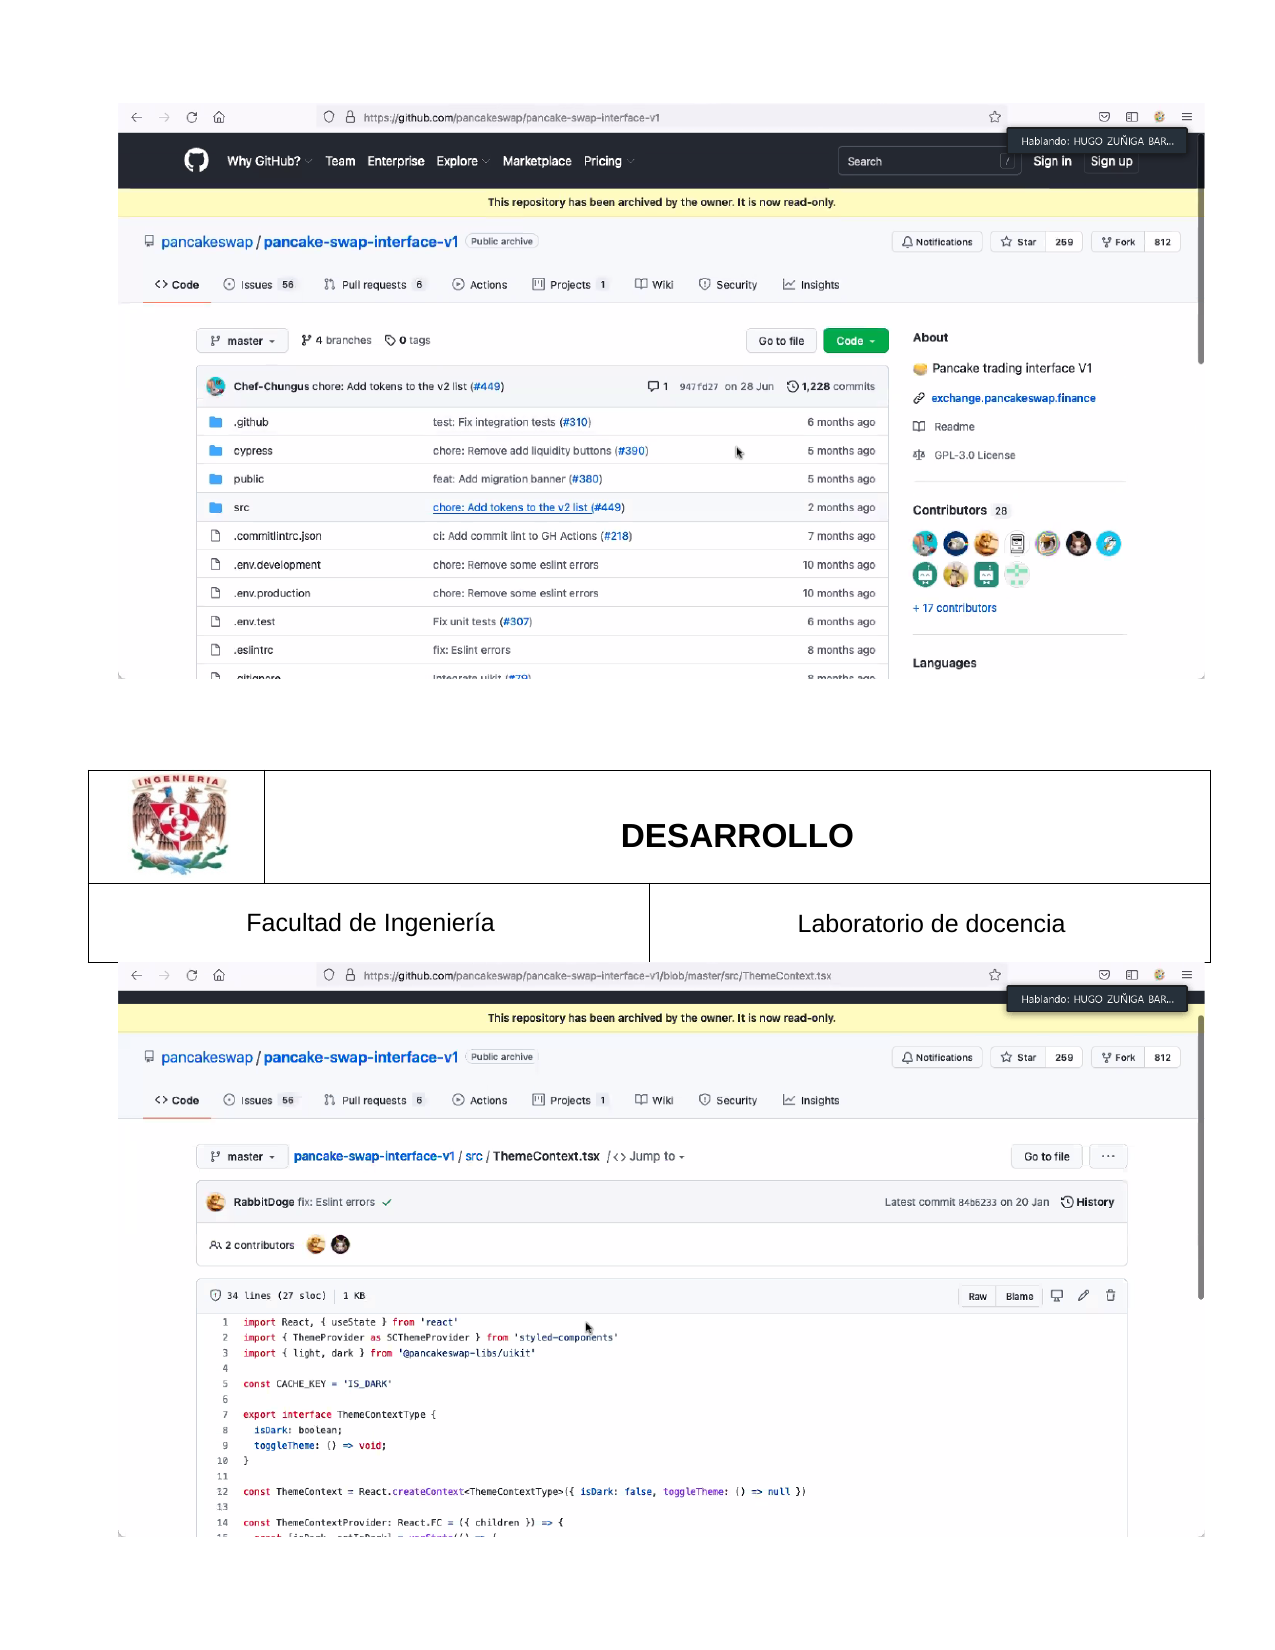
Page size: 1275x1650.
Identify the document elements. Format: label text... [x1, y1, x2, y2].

table_header DESARROLLO [1162, 771, 1210, 882]
table_cell Facultad de Ingeniería [89, 884, 152, 962]
table_cell Facultad de Ingeniería [473, 884, 618, 962]
table_header DESARROLLO [834, 828, 848, 844]
table_header DESARROLLO [284, 771, 421, 882]
table_cell Laboratorio de docencia [772, 884, 832, 919]
table_header DESARROLLO [426, 825, 447, 880]
table_header DESARROLLO [524, 773, 533, 799]
table_header DESARROLLO [871, 825, 888, 872]
table_header DESARROLLO [1050, 771, 1098, 882]
table_cell Laboratorio de docencia [768, 923, 819, 962]
table_header [254, 795, 264, 882]
table_header DESARROLLO [640, 771, 682, 807]
table_header DESARROLLO [700, 837, 739, 882]
table_cell Laboratorio de docencia [650, 884, 799, 962]
table_header DESARROLLO [447, 771, 490, 882]
table_cell Laboratorio de docencia [1140, 884, 1210, 962]
table_cell Laboratorio de docencia [821, 884, 849, 927]
table_header DESARROLLO [751, 771, 785, 825]
table_header DESARROLLO [909, 771, 918, 795]
table_header DESARROLLO [610, 825, 712, 872]
table_header DESARROLLO [670, 771, 715, 842]
table_header DESARROLLO [845, 771, 875, 882]
table_cell Facultad de Ingeniería [220, 884, 477, 962]
table_cell Facultad de Ingeniería [533, 910, 648, 962]
table_header DESARROLLO [905, 771, 1050, 882]
table_cell Laboratorio de docencia [721, 884, 764, 906]
table_header [89, 771, 139, 882]
table_header [224, 833, 233, 882]
table_header DESARROLLO [1106, 771, 1145, 882]
table_header DESARROLLO [717, 799, 858, 882]
table_cell Facultad de Ingeniería [614, 889, 648, 927]
table_cell Laboratorio de docencia [824, 884, 1119, 962]
table_header DESARROLLO [550, 771, 657, 882]
table_header DESARROLLO [265, 803, 272, 882]
table_cell Facultad de Ingeniería [182, 884, 203, 962]
